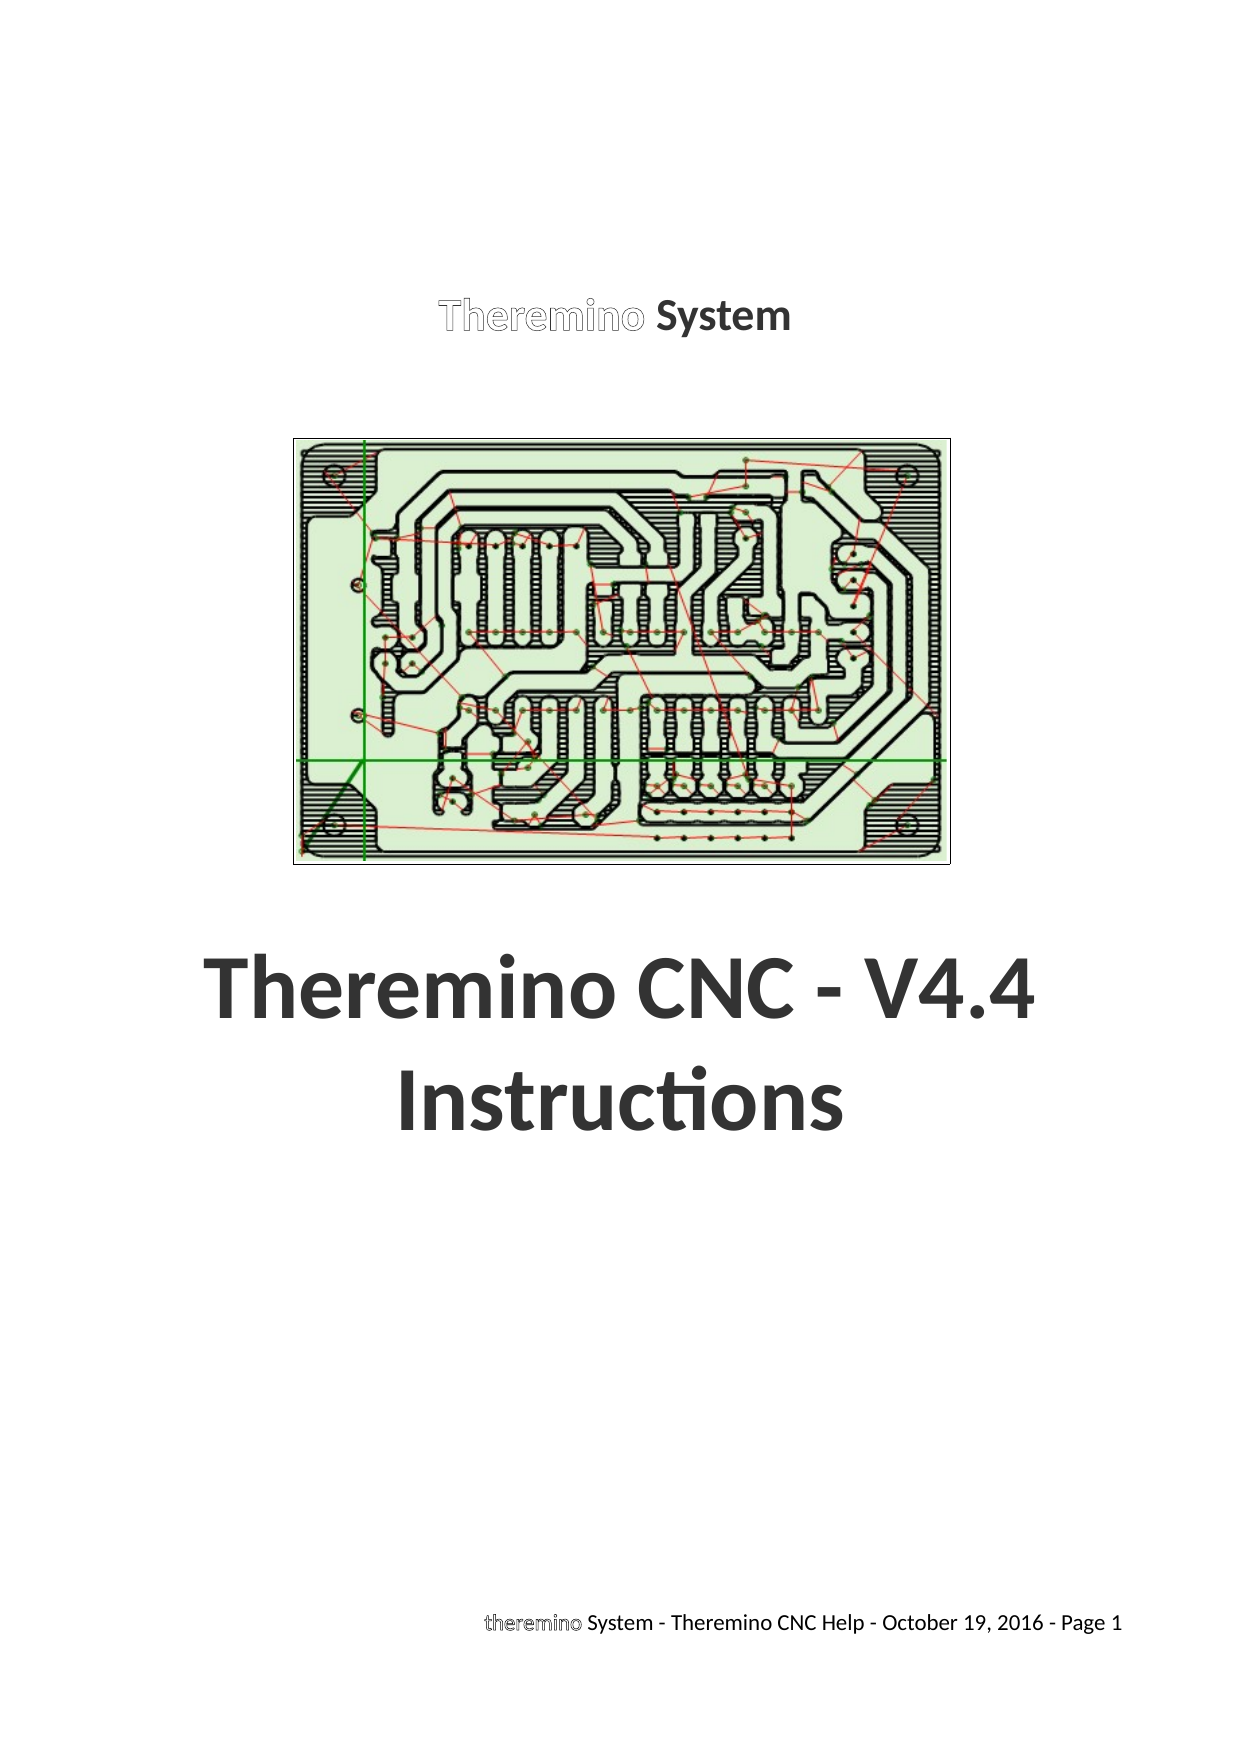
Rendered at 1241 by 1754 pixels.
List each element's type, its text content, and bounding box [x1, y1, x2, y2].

text Theremino CNC - V4.4 [118, 930, 1122, 1042]
picture [296, 440, 947, 861]
text Instructions [118, 1042, 1122, 1153]
text Theremino System [118, 286, 1122, 342]
